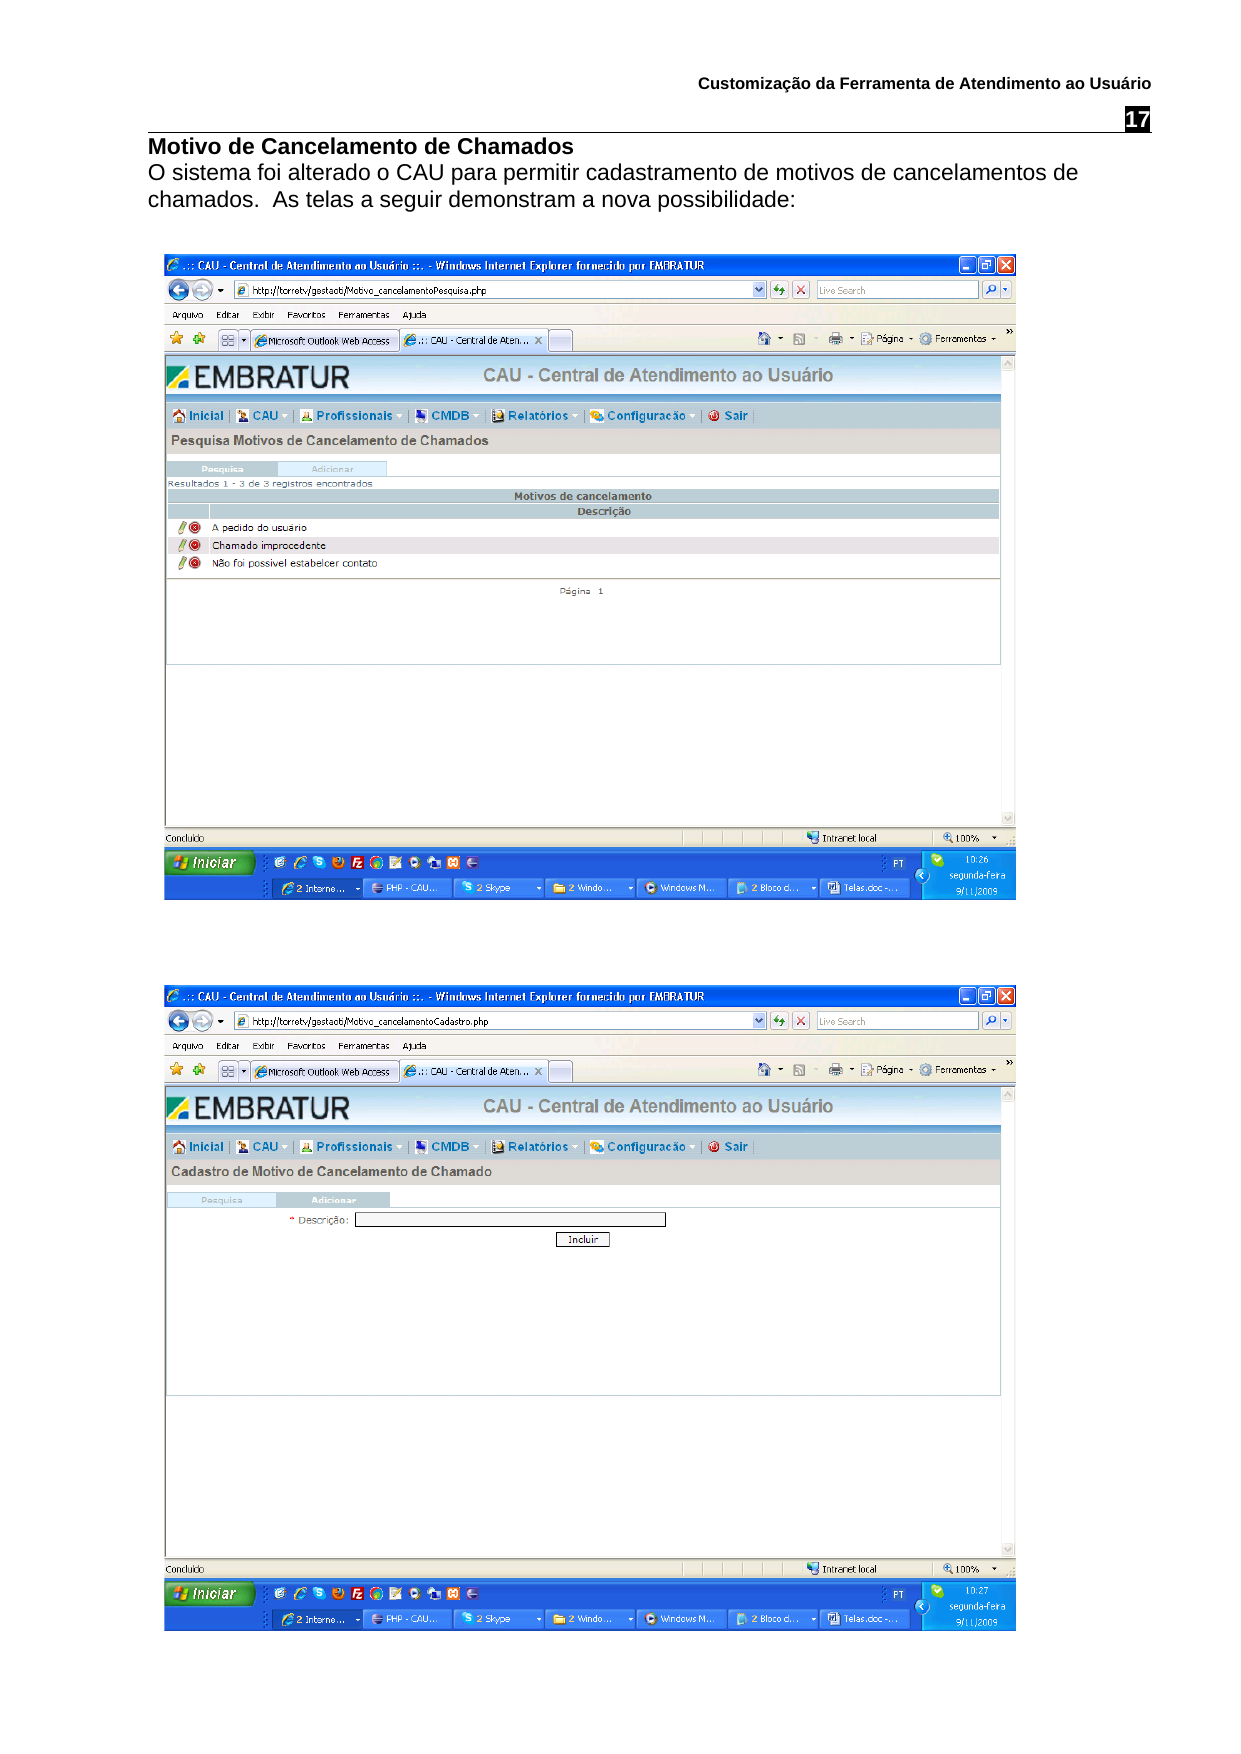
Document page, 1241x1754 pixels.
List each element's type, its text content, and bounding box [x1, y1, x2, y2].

text O sistema foi alterado o CAU para permitir cadastramento de motivos de cancelamentos de chamados. As telas a seguir demonstram a nova possibilidade: [148, 159, 1152, 212]
subtitle Motivo de Cancelamento de Chamados [148, 133, 1152, 159]
picture [164, 254, 1016, 900]
picture [164, 985, 1016, 1631]
